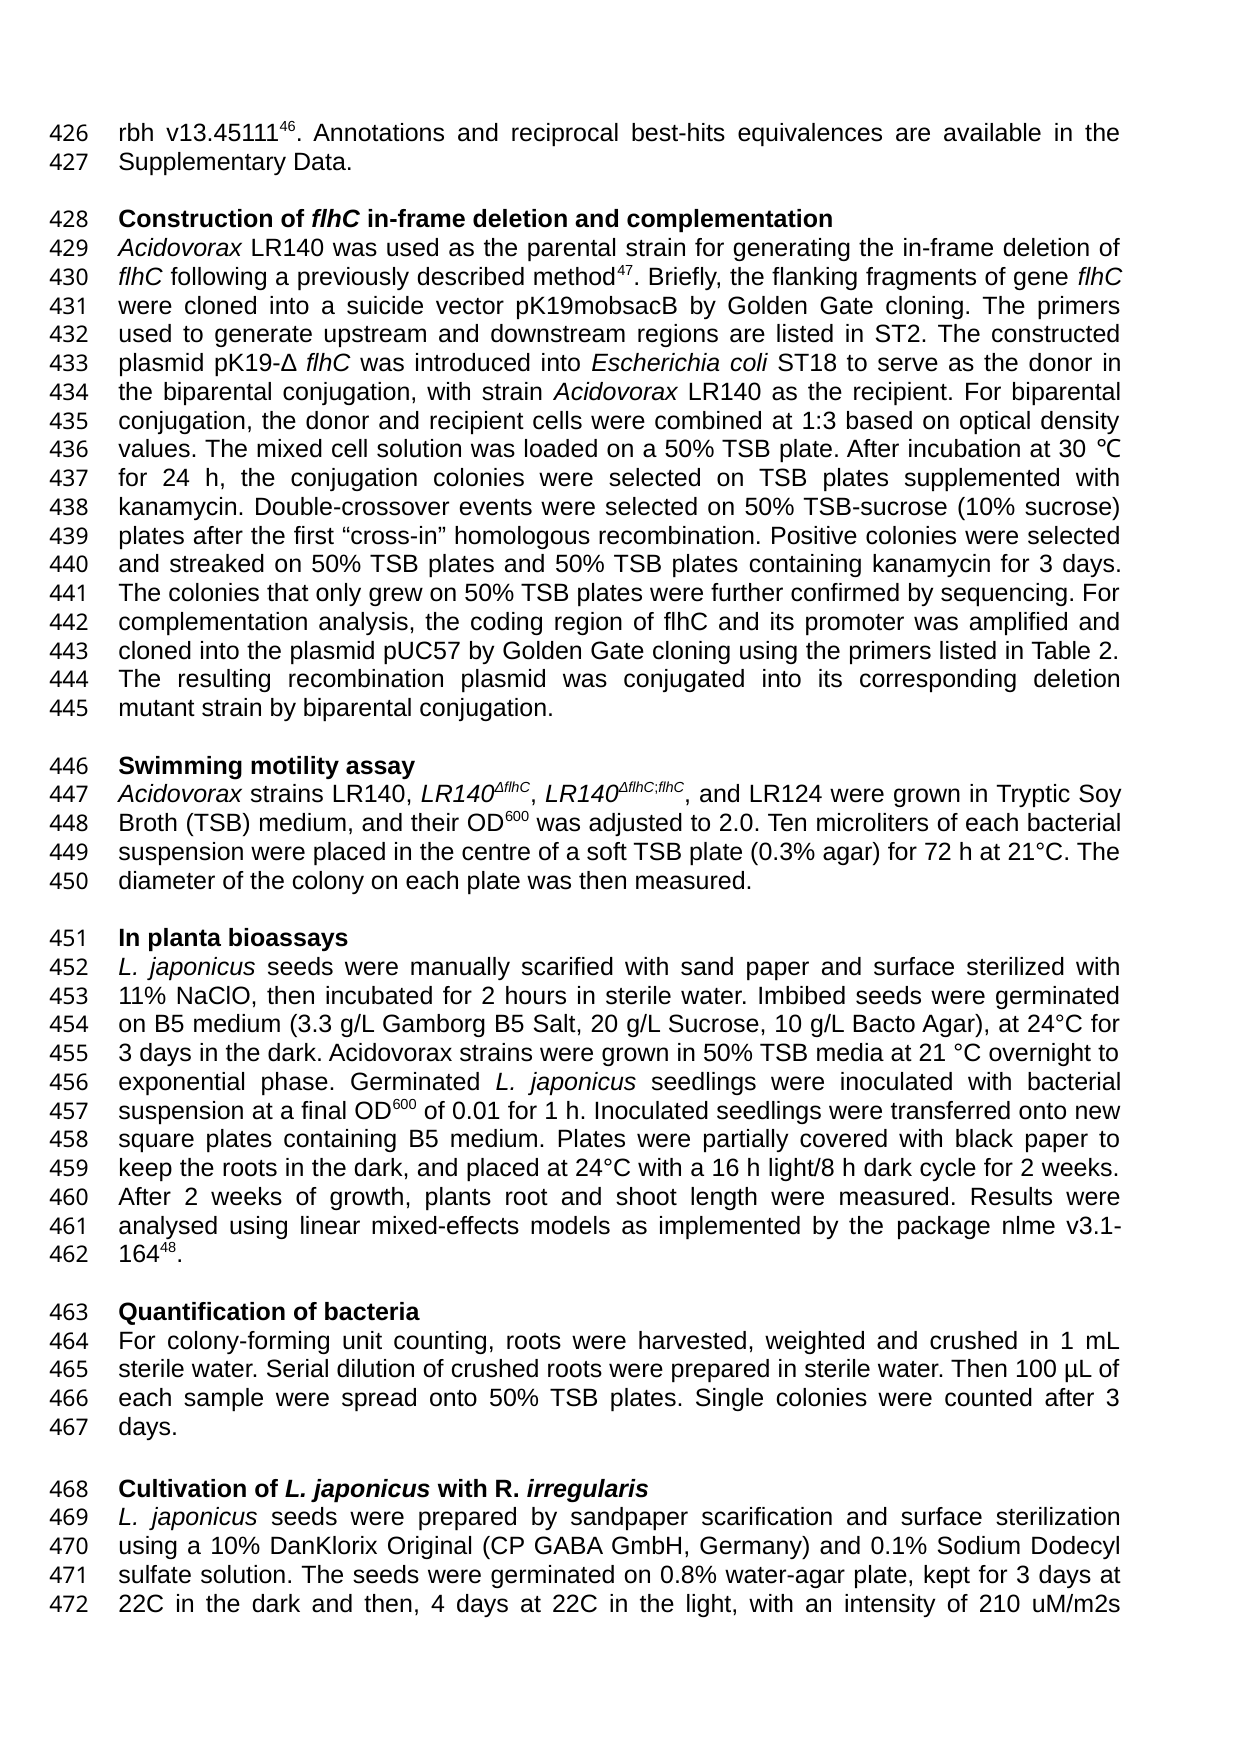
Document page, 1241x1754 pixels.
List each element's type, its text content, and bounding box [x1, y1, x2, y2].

text Swimming motility assay [118, 751, 1122, 779]
text Acidovorax strains LR140, LR140ΔflhC, LR140ΔflhC;flhC, and LR124 were grown in Tryptic Soy Broth (TSB) medium, and their OD600 was adjusted to 2.0. Ten microliters of each bacterial suspension were placed in the centre of a soft TSB plate (0.3% agar) for 72 h at 21°C. The diameter of the colony on each plate was then measured. [118, 779, 1122, 894]
text Quantification of bacteria [118, 1297, 1122, 1326]
text Construction of flhC in-frame deletion and complementation [118, 204, 1122, 233]
text Acidovorax LR140 was used as the parental strain for generating the in-frame deletion of flhC following a previously described method47. Briefly, the flanking fragments of gene flhC were cloned into a suicide vector pK19mobsacB by Golden Gate cloning. The primers used to generate upstream and downstream regions are listed in ST2. The constructed plasmid pK19-Δ flhC was introduced into Escherichia coli ST18 to serve as the donor in the biparental conjugation, with strain Acidovorax LR140 as the recipient. For biparental conjugation, the donor and recipient cells were combined at 1:3 based on optical density values. The mixed cell solution was loaded on a 50% TSB plate. After incubation at 30 ℃ for 24 h, the conjugation colonies were selected on TSB plates supplemented with kanamycin. Double-crossover events were selected on 50% TSB-sucrose (10% sucrose) plates after the first “cross-in” homologous recombination. Positive colonies were selected and streaked on 50% TSB plates and 50% TSB plates containing kanamycin for 3 days. The colonies that only grew on 50% TSB plates were further confirmed by sequencing. For complementation analysis, the coding region of flhC and its promoter was amplified and cloned into the plasmid pUC57 by Golden Gate cloning using the primers listed in Table 2. The resulting recombination plasmid was conjugated into its corresponding deletion mutant strain by biparental conjugation. [118, 233, 1122, 722]
text L. japonicus seeds were manually scarified with sand paper and surface sterilized with 11% NaClO, then incubated for 2 hours in sterile water. Imbibed seeds were germinated on B5 medium (3.3 g/L Gamborg B5 Salt, 20 g/L Sucrose, 10 g/L Bacto Agar), at 24°C for 3 days in the dark. Acidovorax strains were grown in 50% TSB media at 21 °C overnight to exponential phase. Germinated L. japonicus seedlings were inoculated with bacterial suspension at a final OD600 of 0.01 for 1 h. Inoculated seedlings were transferred onto new square plates containing B5 medium. Plates were partially covered with black paper to keep the roots in the dark, and placed at 24°C with a 16 h light/8 h dark cycle for 2 weeks. After 2 weeks of growth, plants root and shoot length were measured. Results were analysed using linear mixed-effects models as implemented by the package nlme v3.1-16448. [118, 952, 1122, 1268]
text rbh v13.4511146. Annotations and reciprocal best-hits equivalences are available in the Supplementary Data. [118, 118, 1122, 176]
text L. japonicus seeds were prepared by sandpaper scarification and surface sterilization using a 10% DanKlorix Original (CP GABA GmbH, Germany) and 0.1% Sodium Dodecyl sulfate solution. The seeds were germinated on 0.8% water-agar plate, kept for 3 days at 22C in the dark and then, 4 days at 22C in the light, with an intensity of 210 uM/m2s [118, 1502, 1122, 1617]
text Cultivation of L. japonicus with R. irregularis [118, 1474, 1122, 1502]
text In planta bioassays [118, 923, 1122, 952]
text For colony-forming unit counting, roots were harvested, weighted and crushed in 1 mL sterile water. Serial dilution of crushed roots were prepared in sterile water. Then 100 µL of each sample were spread onto 50% TSB plates. Single colonies were counted after 3 days. [118, 1326, 1122, 1441]
